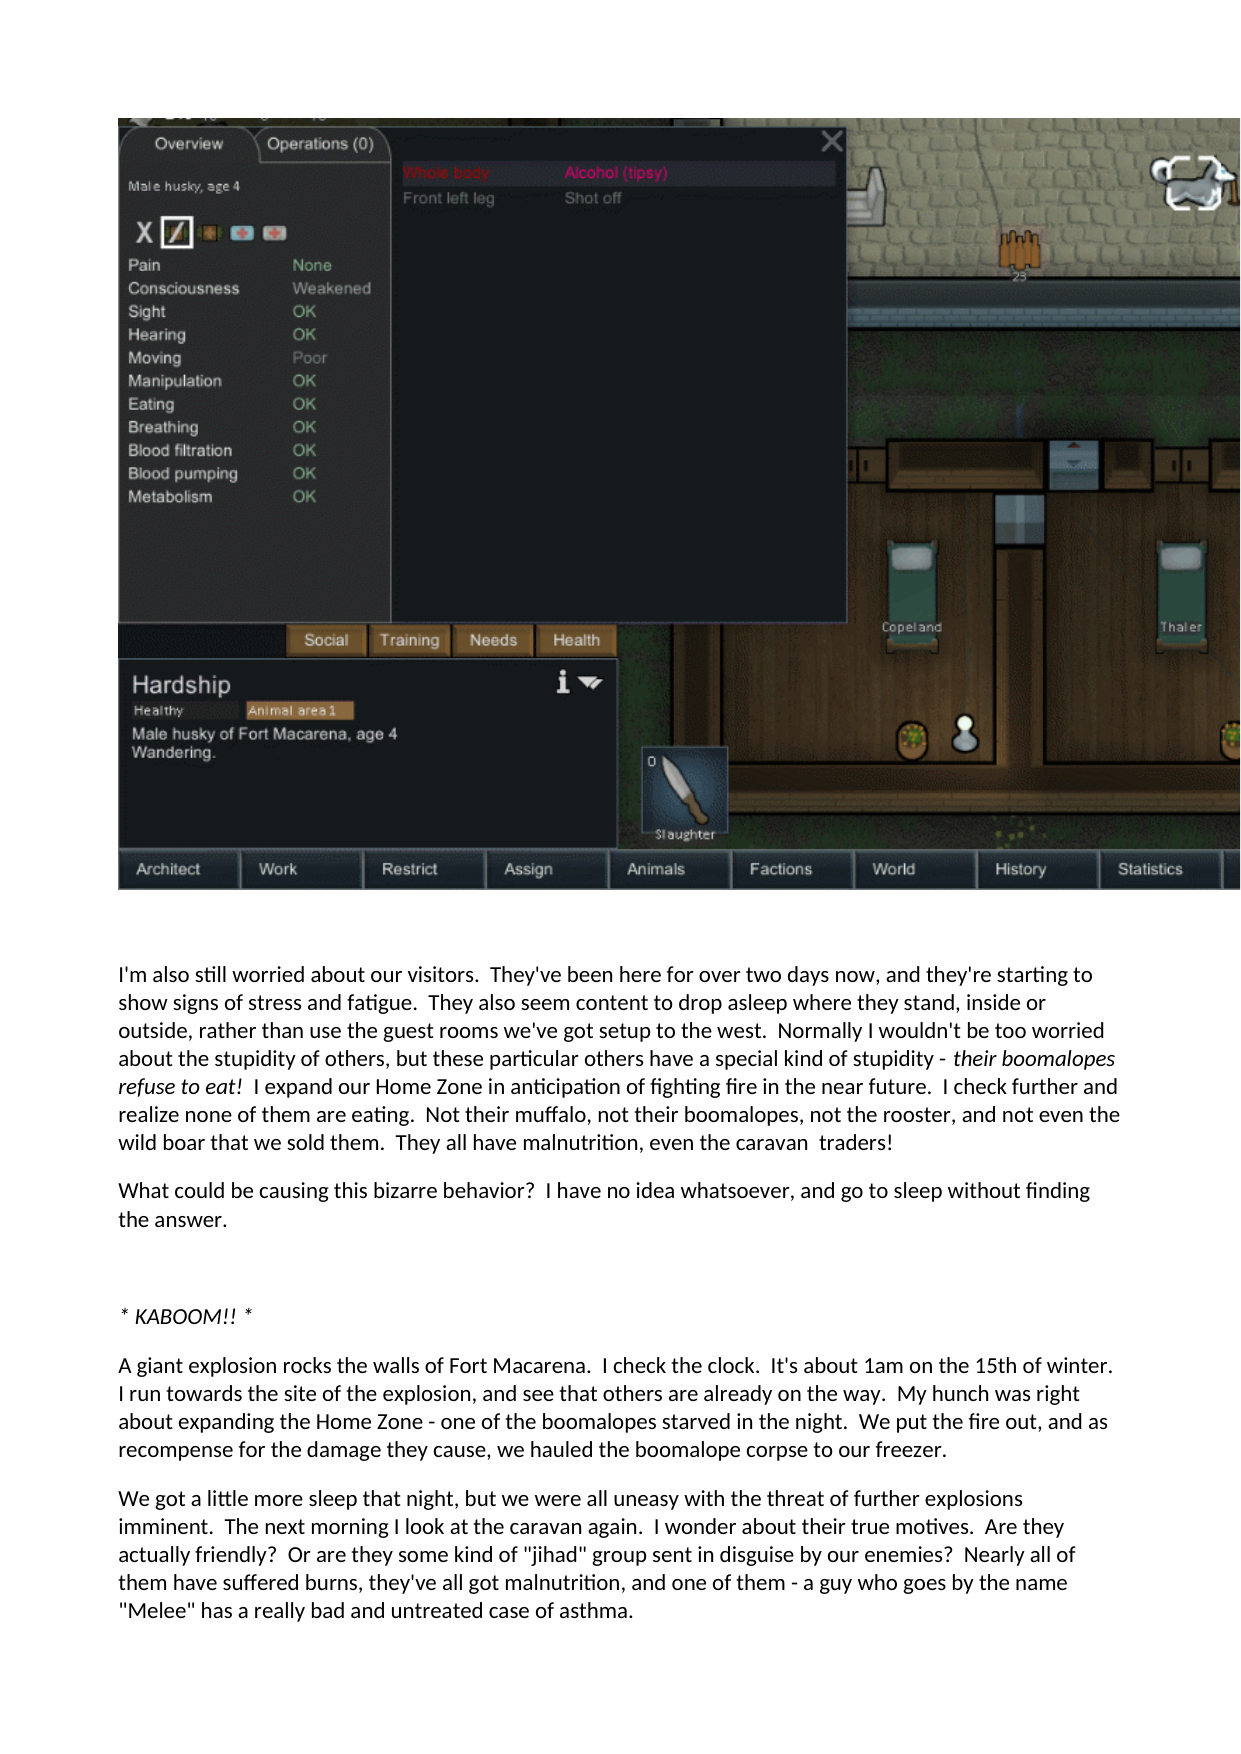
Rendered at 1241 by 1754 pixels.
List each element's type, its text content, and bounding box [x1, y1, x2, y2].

text * KABOOM!! * [118, 1302, 1122, 1330]
text A giant explosion rocks the walls of Fort Macarena. I check the clock. It's about 1am on the 15th of winter. I run towards the site of the explosion, and see that others are already on the way. My hunch was right about expanding the Home Zone - one of the boomalopes starved in the night. We put the fire out, and as recompense for the damage they cause, we hauled the boomalope corpse to our freezer. [118, 1351, 1122, 1463]
text We got a little more sleep that night, but we were all uneasy with the threat of further explosions imminent. The next morning I look at the caravan again. I wonder about their true motives. Are they actually friendly? Or are they some kind of "jihad" group sent in disguise by our enemies? Nearly all of them have suffered burns, they've all got malnutrition, and one of them - a guy who goes by the name "Melee" has a really bad and untreated case of asthma. [118, 1484, 1122, 1624]
text What could be causing this bizarre behavior? I have no idea whatsoever, and go to sleep without finding the answer. [118, 1177, 1122, 1233]
text I'm also still worried about our visitors. They've been here for over two days now, and they're starting to show signs of stress and fatigue. They also seem content to drop asleep where they stand, inside or outside, rather than use the guest rooms we've got setup to the west. Normally I wouldn't be too worried about the stupidity of others, but these particular others have a special kind of stupidity - their boomalopes refuse to eat! I expand our Home Zone in anticipation of fighting fire in the near future. I check further and realize none of them are eating. Not their muffalo, not their boomalopes, not the rooster, and not even the wild boar that we sold them. They all have malnutrition, even the caravan traders! [118, 960, 1122, 1156]
